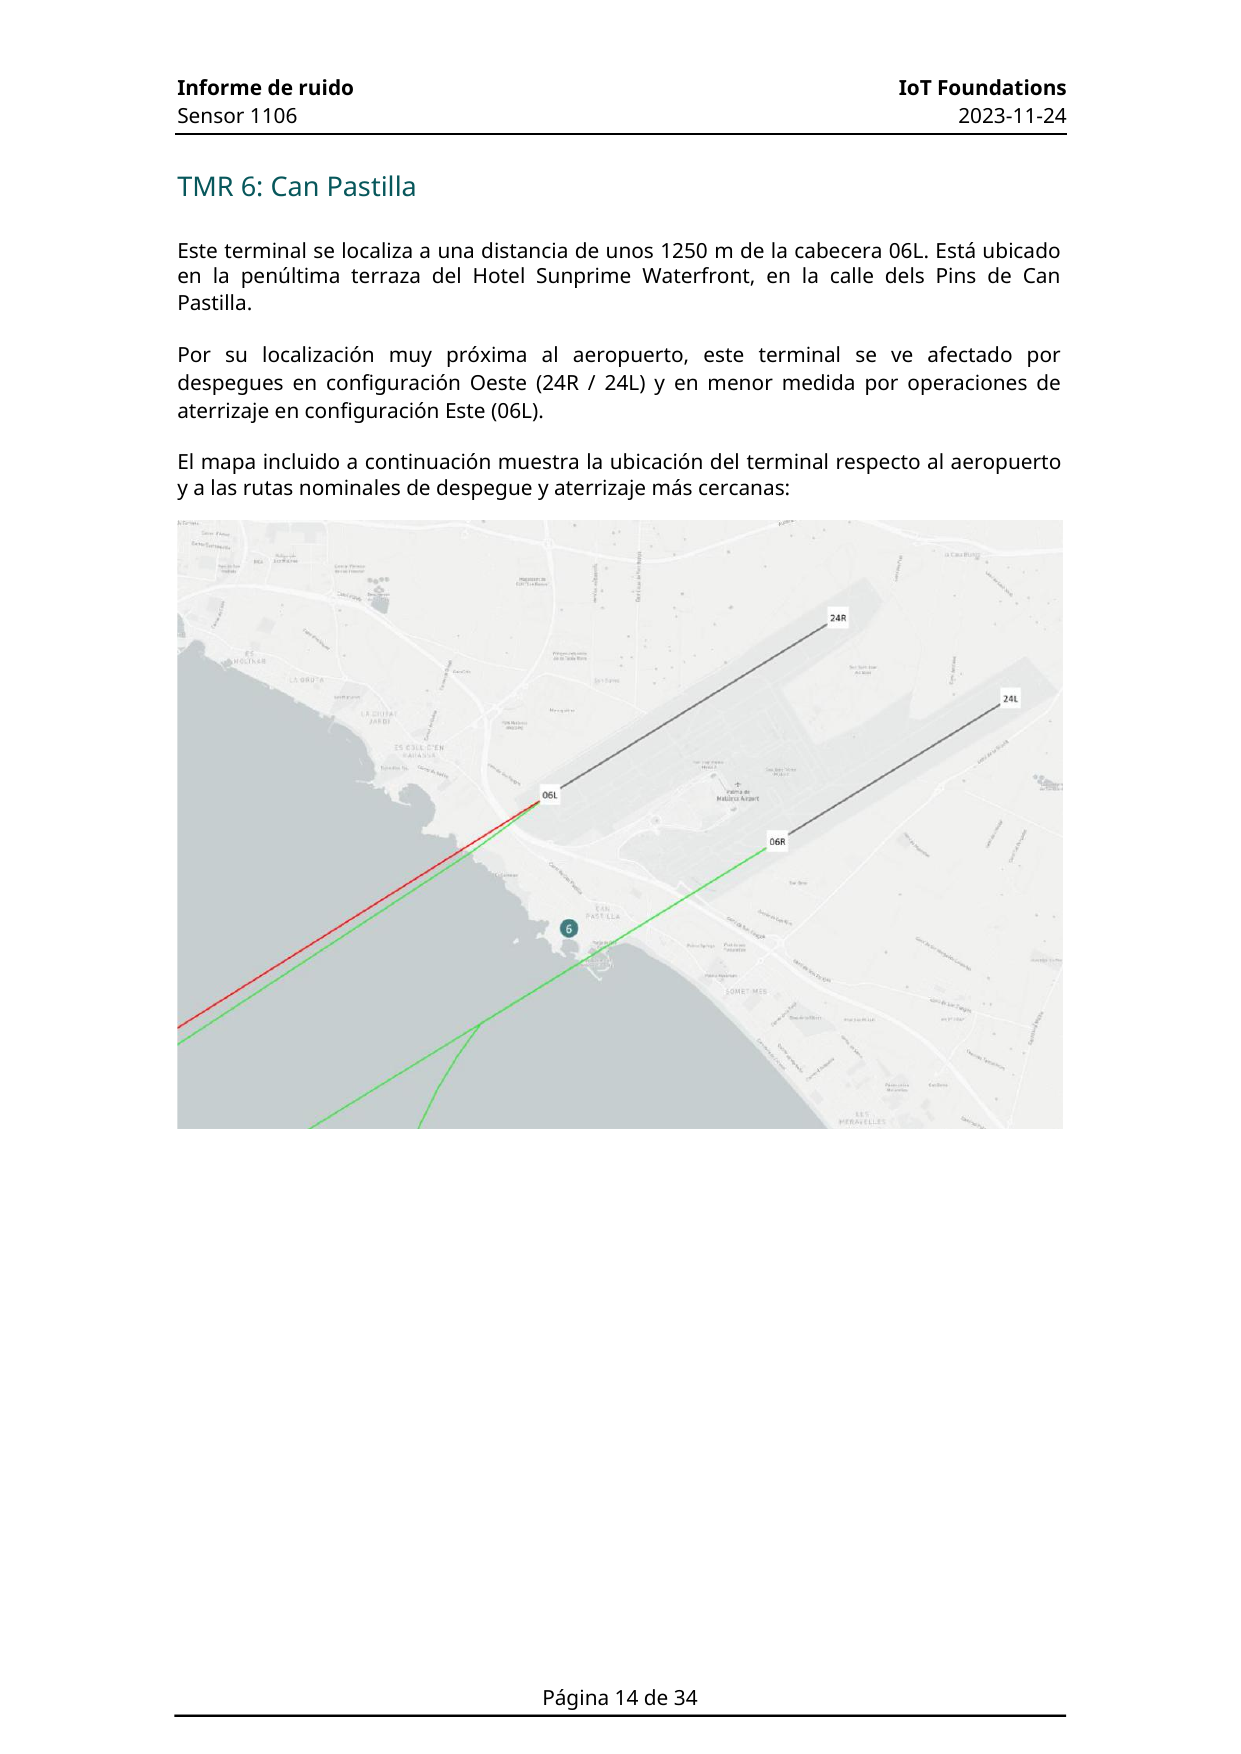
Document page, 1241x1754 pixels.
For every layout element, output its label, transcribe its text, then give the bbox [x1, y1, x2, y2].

table_cell Sensor 1106 [175, 102, 575, 130]
text TMR 6: Can Pastilla [177, 168, 1090, 205]
text El mapa incluido a continuación muestra la ubicación del terminal respecto al aeropuerto y a las rutas nominales de despegue y aterrizaje más cercanas: [177, 448, 1062, 501]
text Este terminal se localiza a una distancia de unos 1250 m de la cabecera 06L. Está ubicado en la penúltima terraza del Hotel Sunprime Waterfront, en la calle dels Pins de Can Pastilla. [177, 237, 1062, 317]
text Página 14 de 34 [150, 1683, 1089, 1712]
table_header Informe de ruido [175, 73, 575, 102]
table_header IoT Foundations [575, 73, 1067, 102]
table_cell 2023-11-24 [575, 102, 1067, 130]
text Por su localización muy próxima al aeropuerto, este terminal se ve afectado por despegues en configuración Oeste (24R / 24L) y en menor medida por operaciones de aterrizaje en configuración Este (06L). [177, 341, 1062, 424]
picture [177, 520, 1063, 1129]
